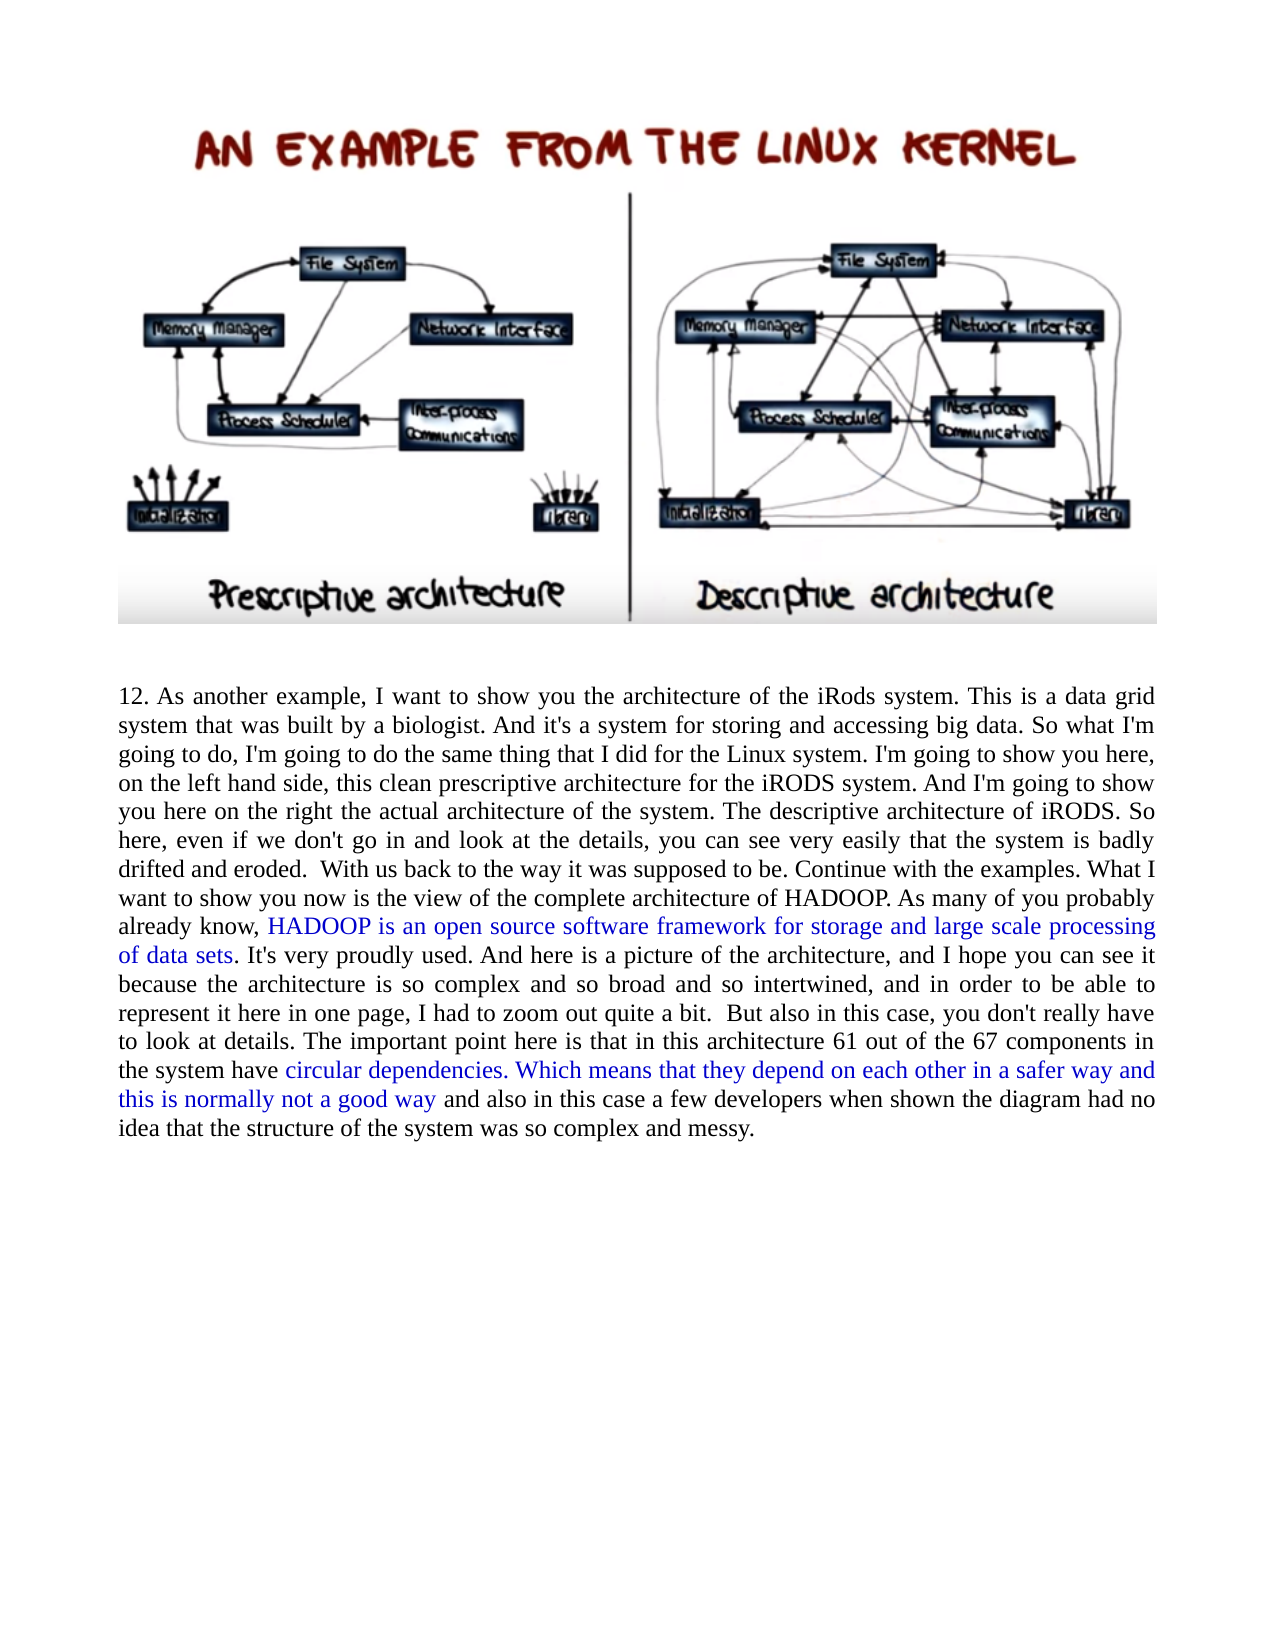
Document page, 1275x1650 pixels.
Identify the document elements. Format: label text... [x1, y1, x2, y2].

picture [118, 118, 1157, 624]
text 12. As another example, I want to show you the architecture of the iRods system. This is a data grid system that was built by a biologist. And it's a system for storing and accessing big data. So what I'm going to do, I'm going to do the same thing that I did for the Linux system. I'm going to show you here, on the left hand side, this clean prescriptive architecture for the iRODS system. And I'm going to show you here on the right the actual architecture of the system. The descriptive architecture of iRODS. So here, even if we don't go in and look at the details, you can see very easily that the system is badly drifted and eroded. With us back to the way it was supposed to be. Continue with the examples. What I want to show you now is the view of the complete architecture of HADOOP. As many of you probably already know, HADOOP is an open source software framework for storage and large scale processing of data sets. It's very proudly used. And here is a picture of the architecture, and I hope you can see it because the architecture is so complex and so broad and so intertwined, and in order to be able to represent it here in one page, I had to zoom out quite a bit. But also in this case, you don't really have to look at details. The important point here is that in this architecture 61 out of the 67 components in the system have circular dependencies. Which means that they depend on each other in a safer way and this is normally not a good way and also in this case a few developers when shown the diagram had no idea that the structure of the system was so complex and messy. [118, 681, 1157, 1141]
